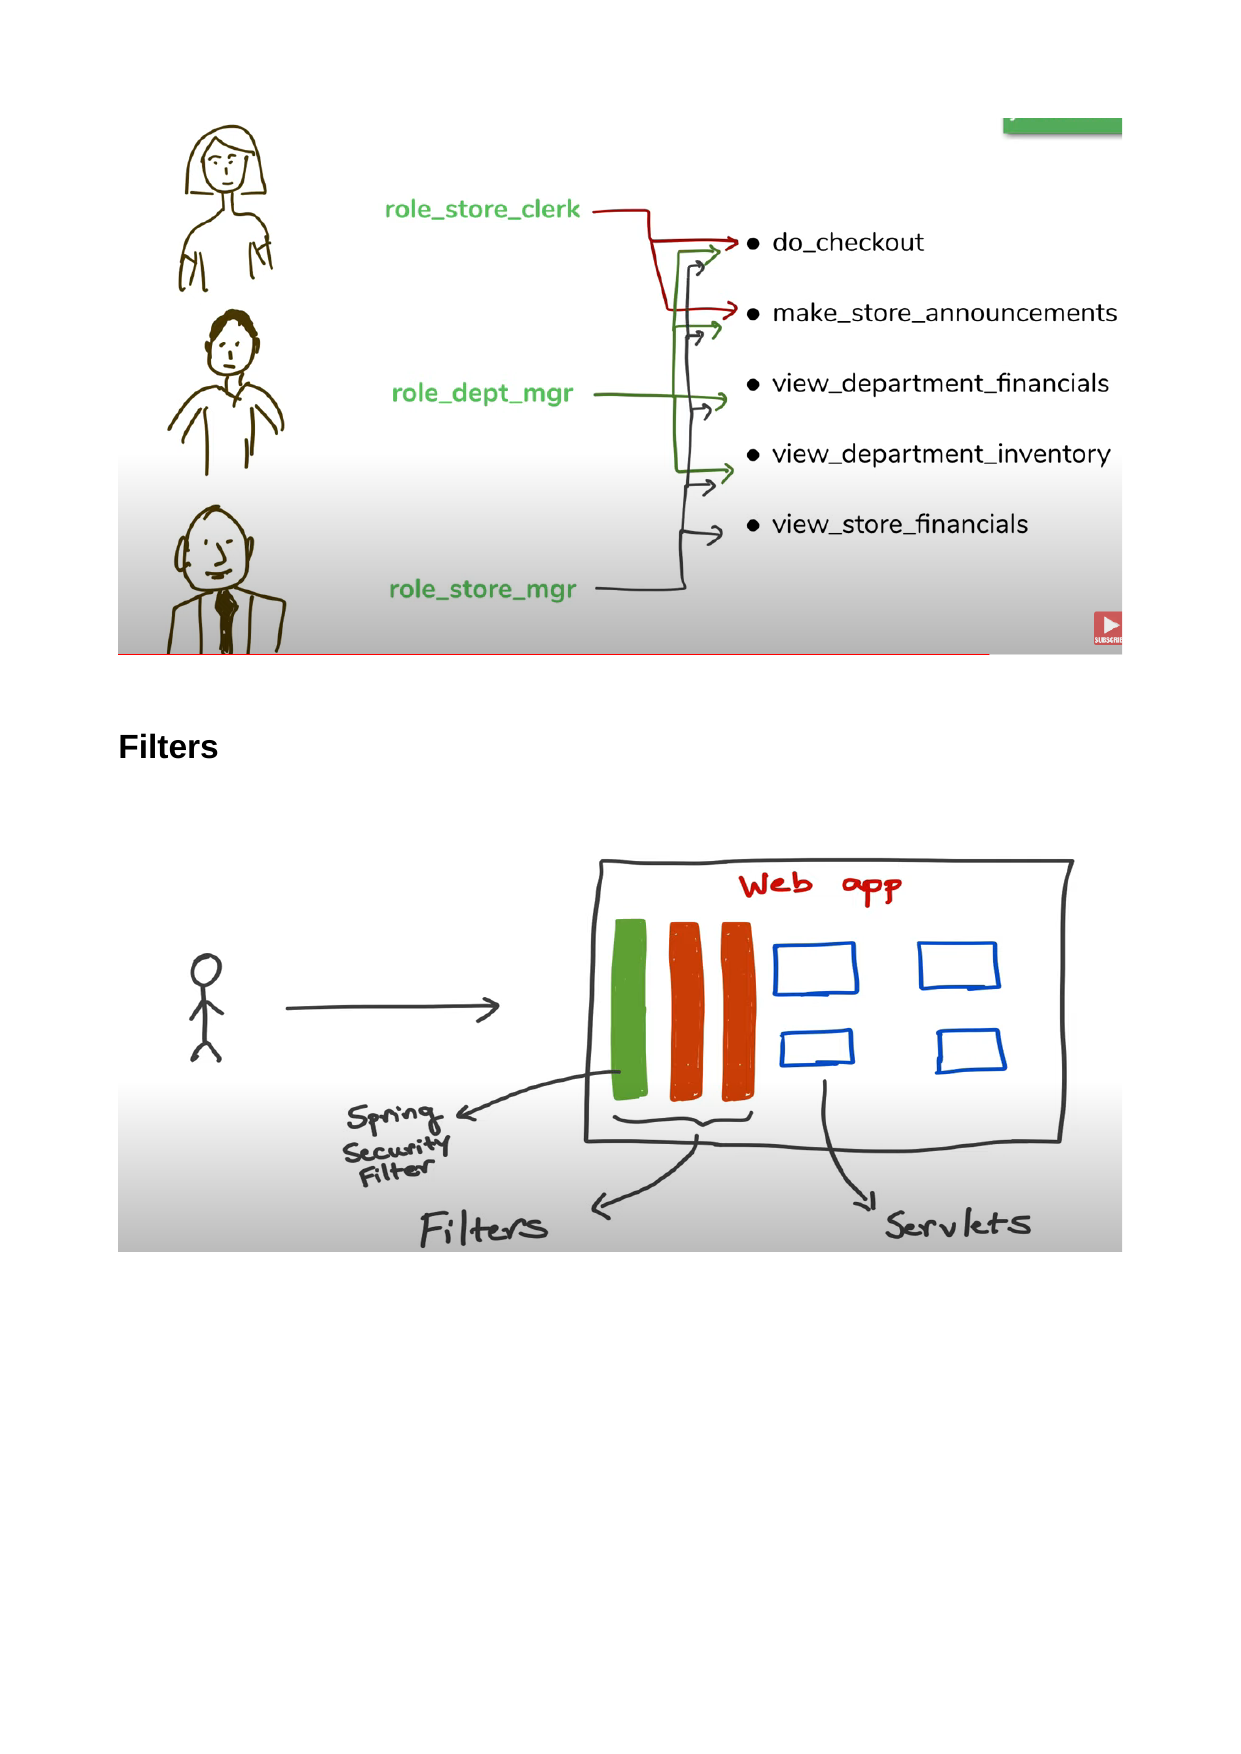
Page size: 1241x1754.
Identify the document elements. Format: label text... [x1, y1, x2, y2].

subtitle Filters [118, 727, 1122, 766]
picture [118, 118, 1123, 655]
picture [118, 829, 1123, 1252]
